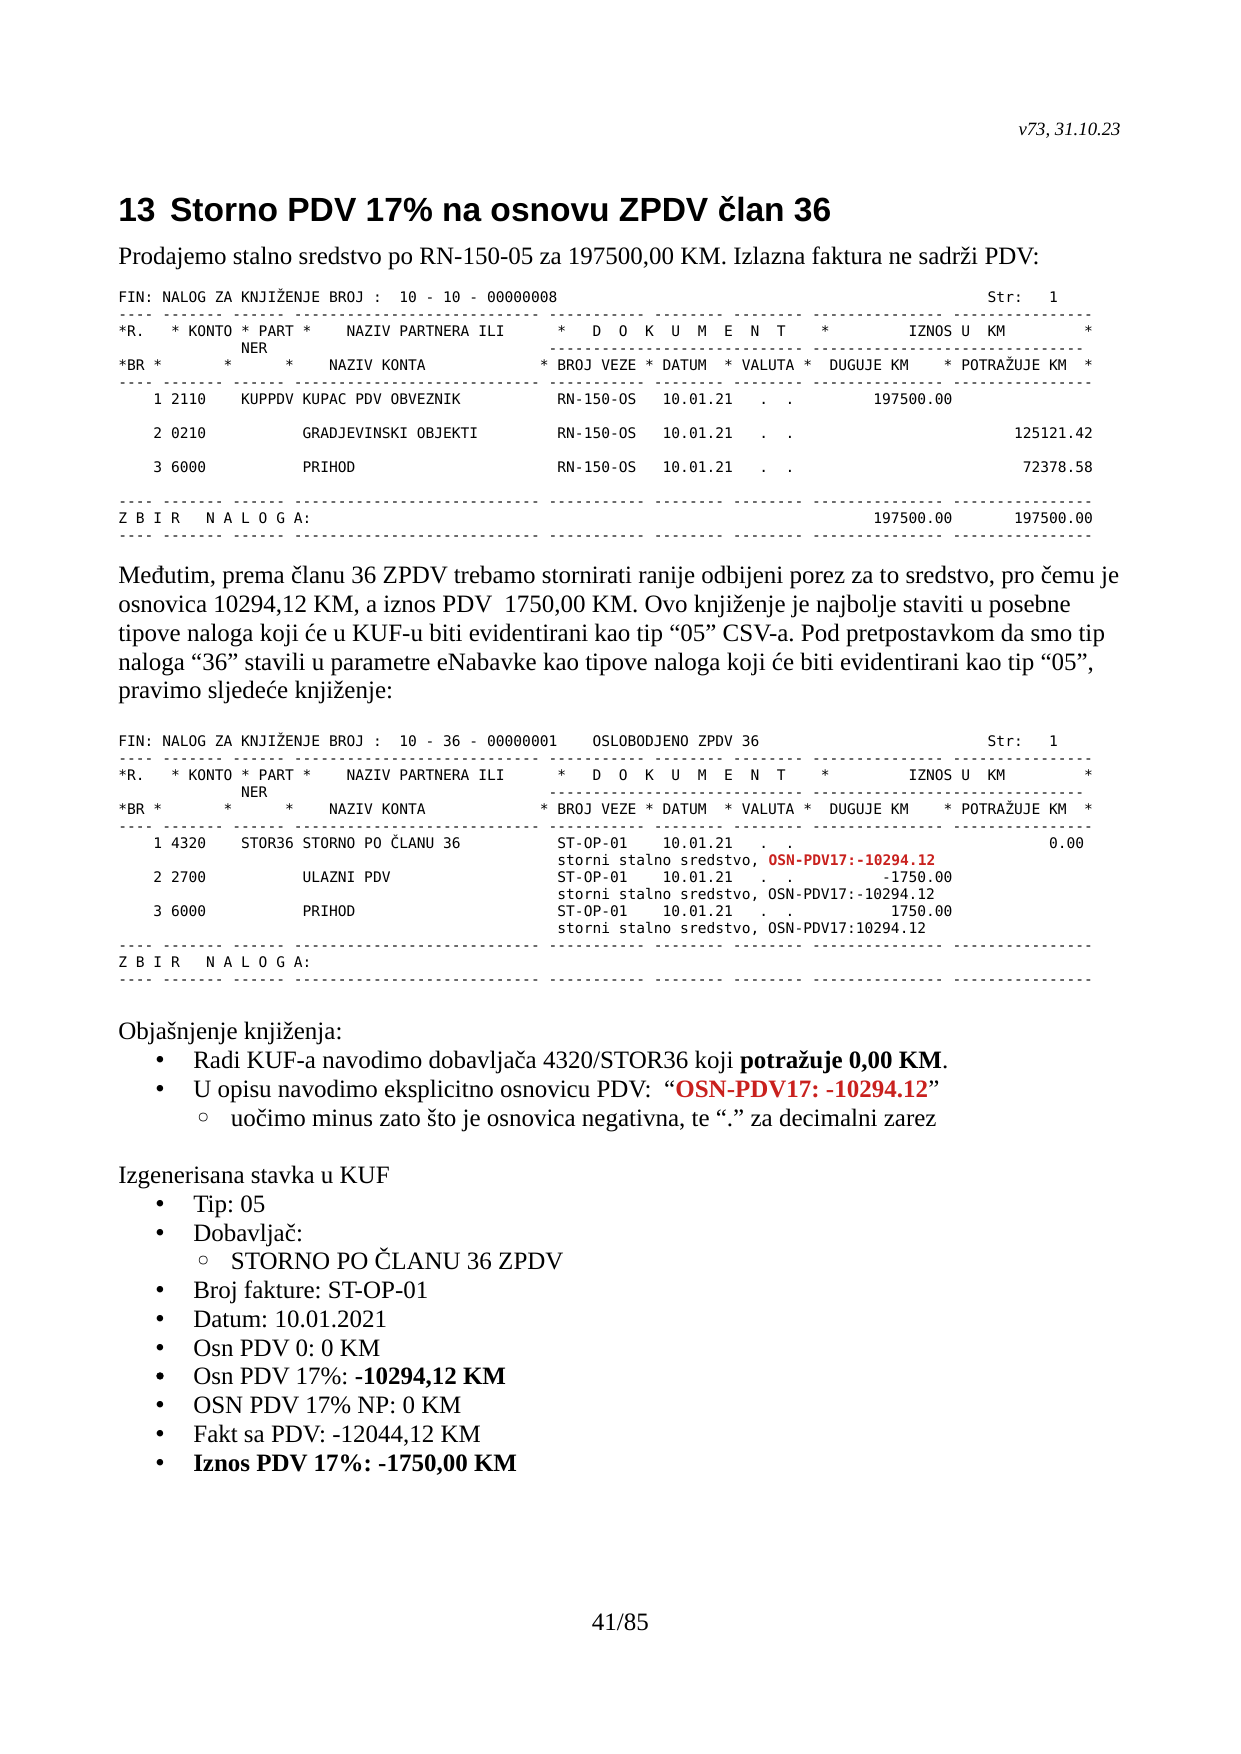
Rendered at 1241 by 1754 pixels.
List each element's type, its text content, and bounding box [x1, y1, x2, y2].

text Z B I R N A L O G A: 197500.00 197500.00 [118, 509, 1122, 526]
text storni stalno sredstvo, OSN-PDV17:10294.12 [118, 920, 1122, 937]
list uočimo minus zato što je osnovica negativna, te “.” za decimalni zarez [193, 1103, 1122, 1131]
text 2 2700 ULAZNI PDV ST-OP-01 10.01.21 . . -1750.00 [118, 869, 1122, 886]
list Tip: 05 [156, 1189, 1122, 1218]
text NER ----------------------------- ------------------------------- [118, 784, 1122, 801]
text *R. * KONTO * PART * NAZIV PARTNERA ILI * D O K U M E N T * IZNOS U KM * [118, 767, 1122, 784]
text ---- ------- ------ ---------------------------- ----------- -------- -------- --------------- ---------------- [118, 750, 1122, 767]
text 2 0210 GRADJEVINSKI OBJEKTI RN-150-OS 10.01.21 . . 125121.42 [118, 424, 1122, 442]
text *R. * KONTO * PART * NAZIV PARTNERA ILI * D O K U M E N T * IZNOS U KM * [118, 323, 1122, 340]
text FIN: NALOG ZA KNJIŽENJE BROJ : 10 - 10 - 00000008 Str: 1 [118, 289, 1122, 306]
text 1 2110 KUPPDV KUPAC PDV OBVEZNIK RN-150-OS 10.01.21 . . 197500.00 [118, 391, 1122, 408]
text *BR * * * NAZIV KONTA * BROJ VEZE * DATUM * VALUTA * DUGUJE KM * POTRAŽUJE KM * [118, 801, 1122, 818]
list Osn PDV 0: 0 KM [156, 1333, 1122, 1361]
text ---- ------- ------ ---------------------------- ----------- -------- -------- --------------- ---------------- [118, 526, 1122, 543]
list Osn PDV 17%: -10294,12 KM [156, 1361, 1122, 1390]
text ---- ------- ------ ---------------------------- ----------- -------- -------- --------------- ---------------- [118, 818, 1122, 835]
text ---- ------- ------ ---------------------------- ----------- -------- -------- --------------- ---------------- [118, 937, 1122, 954]
list Radi KUF-a navodimo dobavljača 4320/STOR36 koji potražuje 0,00 KM. [156, 1045, 1122, 1074]
text ---- ------- ------ ---------------------------- ----------- -------- -------- --------------- ---------------- [118, 374, 1122, 391]
text Prodajemo stalno sredstvo po RN-150-05 za 197500,00 KM. Izlazna faktura ne sadrži PDV: [118, 241, 1122, 270]
list Dobavljač: [156, 1218, 1122, 1246]
subtitle Storno PDV 17% na osnovu ZPDV član 36 [118, 190, 1122, 229]
list Broj fakture: ST-OP-01 [156, 1275, 1122, 1304]
list Fakt sa PDV: -12044,12 KM [156, 1419, 1122, 1448]
text ---- ------- ------ ---------------------------- ----------- -------- -------- --------------- ---------------- [118, 306, 1122, 323]
text 1 4320 STOR36 STORNO PO ČLANU 36 ST-OP-01 10.01.21 . . 0.00 [118, 835, 1122, 852]
list U opisu navodimo eksplicitno osnovicu PDV: “OSN-PDV17: -10294.12” [156, 1074, 1122, 1103]
list Iznos PDV 17%: -1750,00 KM [156, 1448, 1122, 1476]
text ---- ------- ------ ---------------------------- ----------- -------- -------- --------------- ---------------- [118, 971, 1122, 988]
list Datum: 10.01.2021 [156, 1304, 1122, 1333]
text NER ----------------------------- ------------------------------- [118, 340, 1122, 357]
text Međutim, prema članu 36 ZPDV trebamo stornirati ranije odbijeni porez za to sredstvo, pro čemu je osnovica 10294,12 KM, a iznos PDV 1750,00 KM. Ovo knjiženje je najbolje staviti u posebne tipove naloga koji će u KUF-u biti evidentirani kao tip “05” CSV-a. Pod pretpostavkom da smo tip naloga “36” stavili u parametre eNabavke kao tipove naloga koji će biti evidentirani kao tip “05”, pravimo sljedeće knjiženje: [118, 560, 1122, 704]
text storni stalno sredstvo, OSN-PDV17:-10294.12 [118, 886, 1122, 903]
list OSN PDV 17% NP: 0 KM [156, 1390, 1122, 1419]
text storni stalno sredstvo, OSN-PDV17:-10294.12 [118, 852, 1122, 869]
text *BR * * * NAZIV KONTA * BROJ VEZE * DATUM * VALUTA * DUGUJE KM * POTRAŽUJE KM * [118, 357, 1122, 374]
text 3 6000 PRIHOD ST-OP-01 10.01.21 . . 1750.00 [118, 903, 1122, 920]
list STORNO PO ČLANU 36 ZPDV [193, 1246, 1122, 1275]
text ---- ------- ------ ---------------------------- ----------- -------- -------- --------------- ---------------- [118, 492, 1122, 509]
text Izgenerisana stavka u KUF [118, 1160, 1122, 1189]
text FIN: NALOG ZA KNJIŽENJE BROJ : 10 - 36 - 00000001 OSLOBODJENO ZPDV 36 Str: 1 [118, 733, 1122, 750]
text Z B I R N A L O G A: [118, 954, 1122, 971]
text Objašnjenje knjiženja: [118, 1016, 1122, 1045]
text 3 6000 PRIHOD RN-150-OS 10.01.21 . . 72378.58 [118, 458, 1122, 476]
